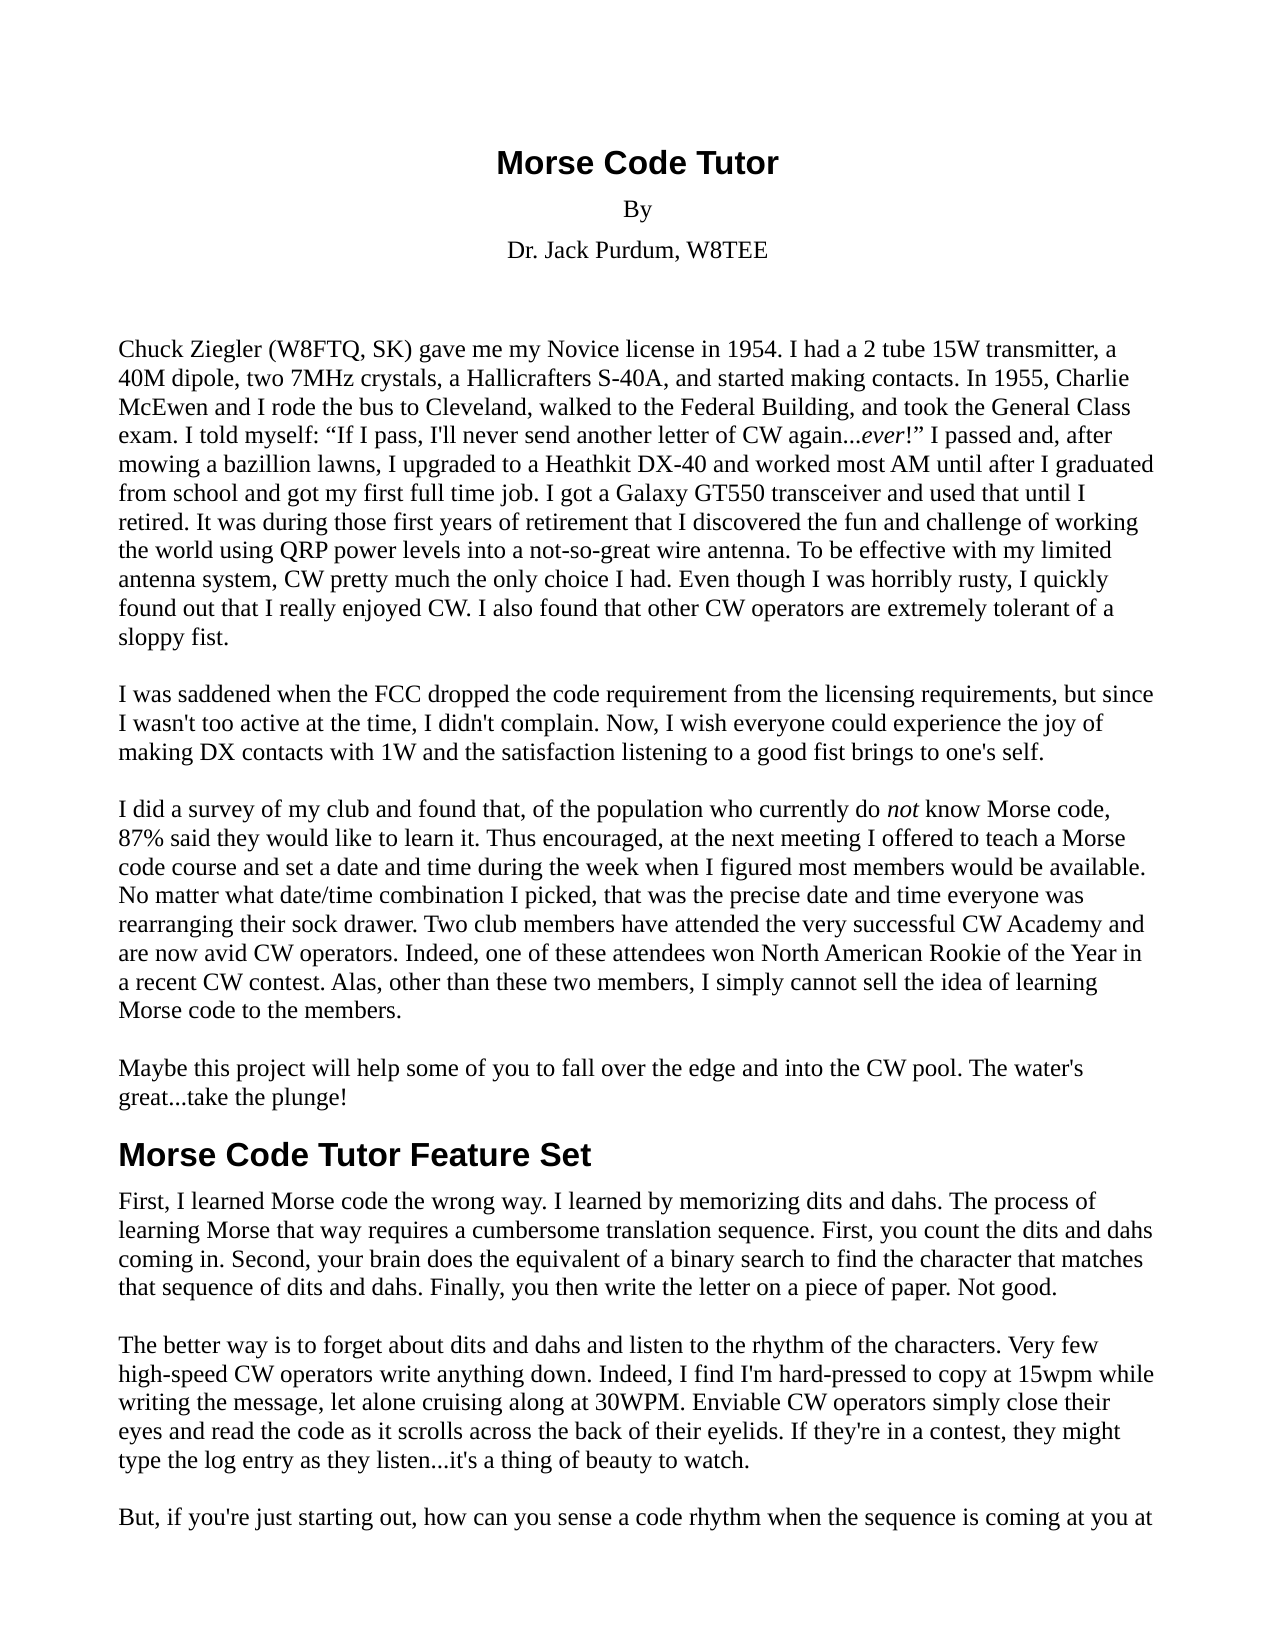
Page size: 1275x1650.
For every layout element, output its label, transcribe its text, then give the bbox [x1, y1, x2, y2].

text Dr. Jack Purdum, W8TEE [118, 235, 1157, 264]
text I was saddened when the FCC dropped the code requirement from the licensing requirements, but since I wasn't too active at the time, I didn't complain. Now, I wish everyone could experience the joy of making DX contacts with 1W and the satisfaction listening to a good fist brings to one's self. [118, 679, 1157, 765]
text The better way is to forget about dits and dahs and listen to the rhythm of the characters. Very few high-speed CW operators write anything down. Indeed, I find I'm hard-pressed to copy at 15wpm while writing the message, let alone cruising along at 30WPM. Enviable CW operators simply close their eyes and read the code as it scrolls across the back of their eyelids. If they're in a contest, they might type the log entry as they listen...it's a thing of beauty to watch. [118, 1330, 1157, 1474]
text By [118, 194, 1157, 223]
text But, if you're just starting out, how can you sense a code rhythm when the sequence is coming at you at [118, 1502, 1157, 1531]
text Maybe this project will help some of you to fall over the edge and into the CW pool. The water's great...take the plunge! [118, 1053, 1157, 1110]
text Chuck Ziegler (W8FTQ, SK) gave me my Novice license in 1954. I had a 2 tube 15W transmitter, a 40M dipole, two 7MHz crystals, a Hallicrafters S-40A, and started making contacts. In 1955, Charlie McEwen and I rode the bus to Cleveland, walked to the Federal Building, and took the General Class exam. I told myself: “If I pass, I'll never send another letter of CW again...ever!” I passed and, after mowing a bazillion lawns, I upgraded to a Heathkit DX-40 and worked most AM until after I graduated from school and got my first full time job. I got a Galaxy GT550 transceiver and used that until I retired. It was during those first years of retirement that I discovered the fun and challenge of working the world using QRP power levels into a not-so-great wire antenna. To be effective with my limited antenna system, CW pretty much the only choice I had. Even though I was horribly rusty, I quickly found out that I really enjoyed CW. I also found that other CW operators are extremely tolerant of a sloppy fist. [118, 334, 1157, 650]
text I did a survey of my club and found that, of the population who currently do not know Morse code, 87% said they would like to learn it. Thus encouraged, at the next meeting I offered to teach a Morse code course and set a date and time during the week when I figured most members would be available. No matter what date/time combination I picked, that was the precise date and time everyone was rearranging their sock drawer. Two club members have attended the very successful CW Academy and are now avid CW operators. Indeed, one of these attendees won North American Rookie of the Year in a recent CW contest. Alas, other than these two members, I simply cannot sell the idea of learning Morse code to the members. [118, 794, 1157, 1024]
subtitle Morse Code Tutor Feature Set [118, 1135, 1157, 1174]
text First, I learned Morse code the wrong way. I learned by memorizing dits and dahs. The process of learning Morse that way requires a cumbersome translation sequence. First, you count the dits and dahs coming in. Second, your brain does the equivalent of a binary search to find the character that matches that sequence of dits and dahs. Finally, you then write the letter on a piece of paper. Not good. [118, 1186, 1157, 1301]
subtitle Morse Code Tutor [118, 143, 1157, 182]
